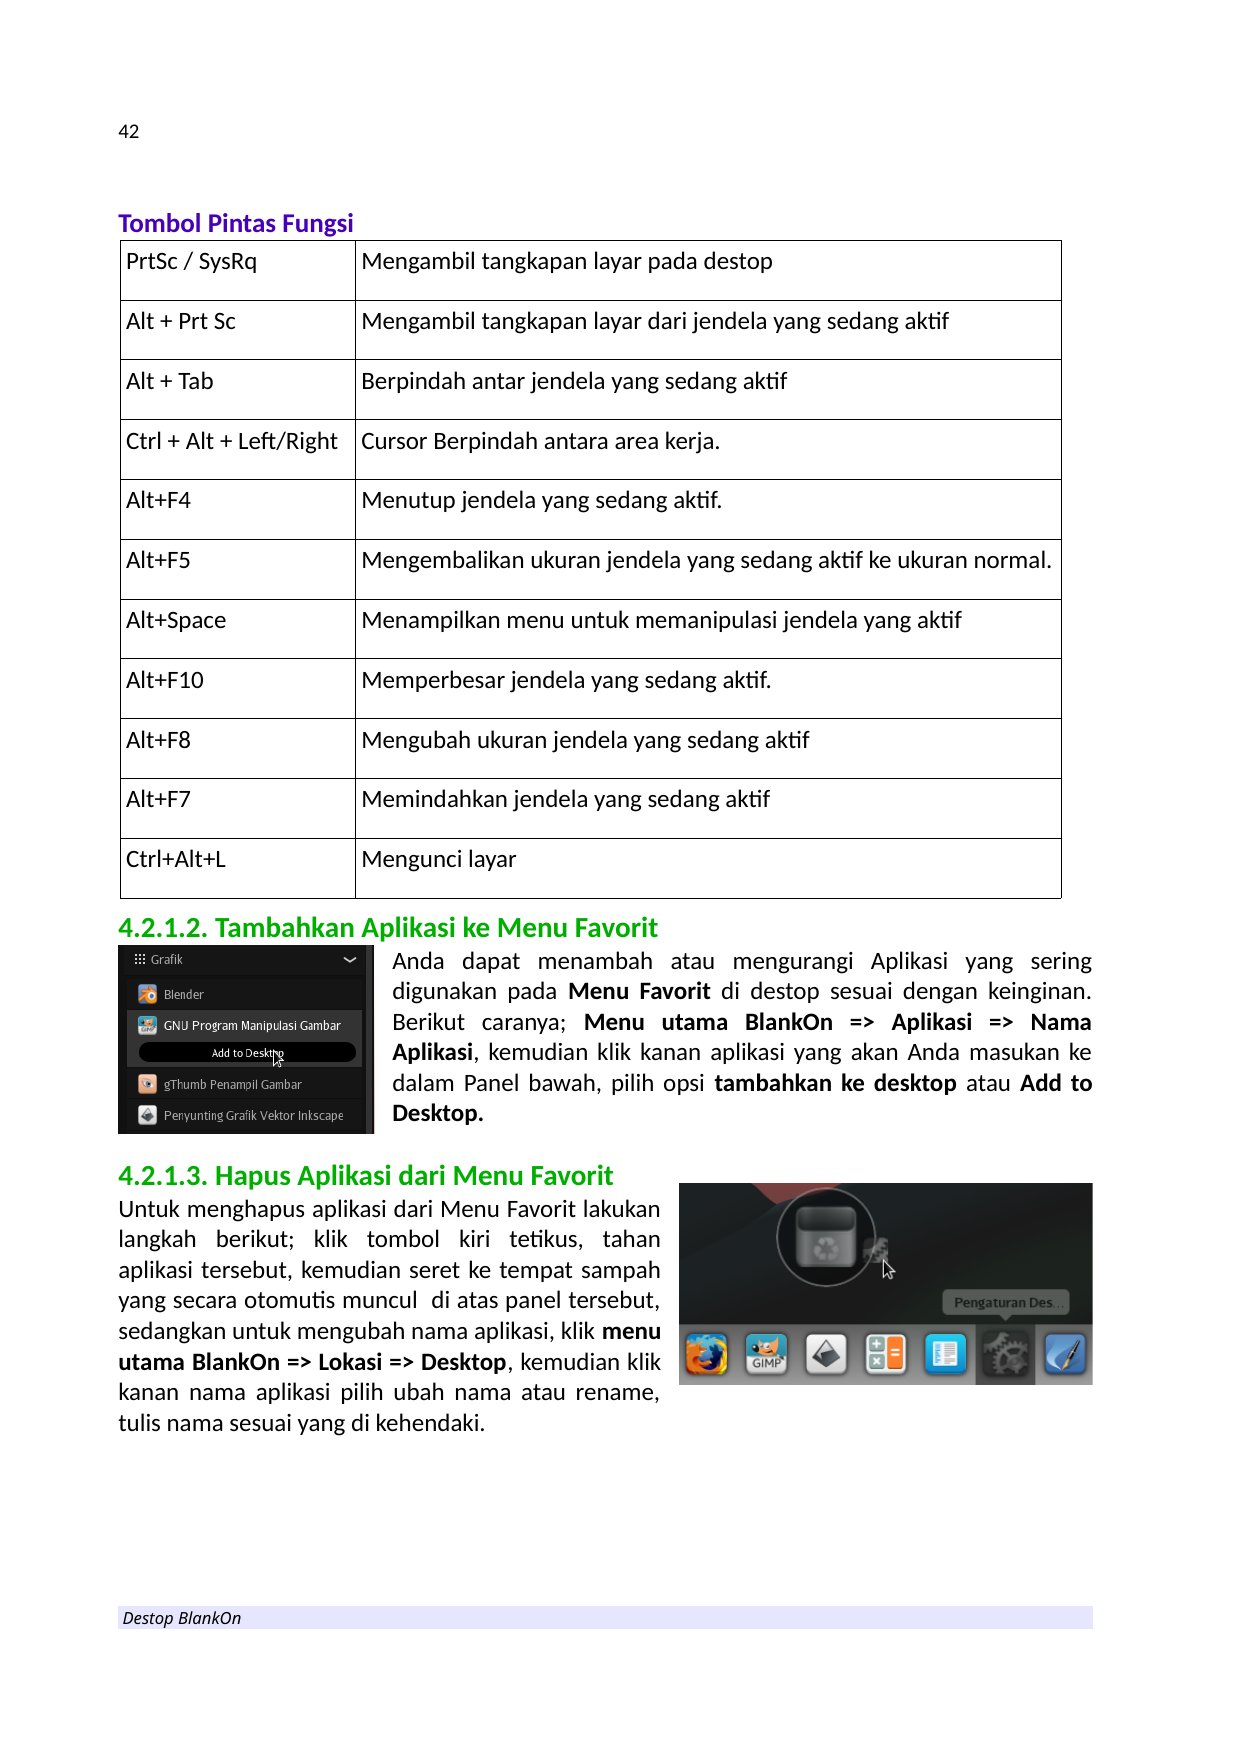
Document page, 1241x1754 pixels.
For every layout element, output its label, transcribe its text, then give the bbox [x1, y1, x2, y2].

table_cell Memperbesar jendela yang sedang aktif. [356, 659, 1061, 718]
table_cell Alt+F5 [121, 540, 355, 598]
table_cell Mengambil tangkapan layar dari jendela yang sedang aktif [356, 301, 1061, 359]
table_cell Alt + Tab [121, 360, 355, 419]
table_cell Alt+Space [121, 600, 355, 658]
table_cell Menampilkan menu untuk memanipulasi jendela yang aktif [356, 600, 1061, 658]
picture [679, 1183, 1093, 1385]
table_cell Alt + Prt Sc [121, 301, 355, 359]
table_cell Cursor Berpindah antara area kerja. [356, 420, 1061, 479]
table_cell Menutup jendela yang sedang aktif. [356, 480, 1061, 539]
table_header PrtSc / SysRq [121, 241, 355, 299]
text Untuk menghapus aplikasi dari Menu Favorit lakukan langkah berikut; klik tombol kiri tetikus, tahan aplikasi tersebut, kemudian seret ke tempat sampah yang secara otomutis muncul di atas panel tersebut, sedangkan untuk mengubah nama aplikasi, klik menu utama BlankOn => Lokasi => Desktop, kemudian klik kanan nama aplikasi pilih ubah nama atau rename, tulis nama sesuai yang di kehendaki. [118, 1193, 1093, 1437]
table_cell Mengunci layar [356, 839, 1061, 897]
table_cell Mengembalikan ukuran jendela yang sedang aktif ke ukuran normal. [356, 540, 1061, 598]
table_cell Alt+F8 [121, 719, 355, 778]
table_cell Berpindah antar jendela yang sedang aktif [356, 360, 1061, 419]
subtitle Tambahkan Aplikasi ke Menu Favorit [118, 909, 1093, 945]
table_cell Alt+F4 [121, 480, 355, 539]
table_header Mengambil tangkapan layar pada destop [356, 241, 1061, 299]
subtitle Tombol Pintas Fungsi [118, 207, 1093, 240]
subtitle Hapus Aplikasi dari Menu Favorit [118, 1157, 1093, 1193]
text Anda dapat menambah atau mengurangi Aplikasi yang sering digunakan pada Menu Favorit di destop sesuai dengan keinginan. Berikut caranya; Menu utama BlankOn => Aplikasi => Nama Aplikasi, kemudian klik kanan aplikasi yang akan Anda masukan ke dalam Panel bawah, pilih opsi tambahkan ke desktop atau Add to Desktop. [375, 945, 1093, 1128]
table_cell Ctrl+Alt+L [121, 839, 355, 897]
picture [118, 945, 375, 1134]
table_cell Mengubah ukuran jendela yang sedang aktif [356, 719, 1061, 778]
table_cell Alt+F10 [121, 659, 355, 718]
table_cell Alt+F7 [121, 779, 355, 838]
table_cell Memindahkan jendela yang sedang aktif [356, 779, 1061, 838]
table_cell Ctrl + Alt + Left/Right [121, 420, 355, 479]
